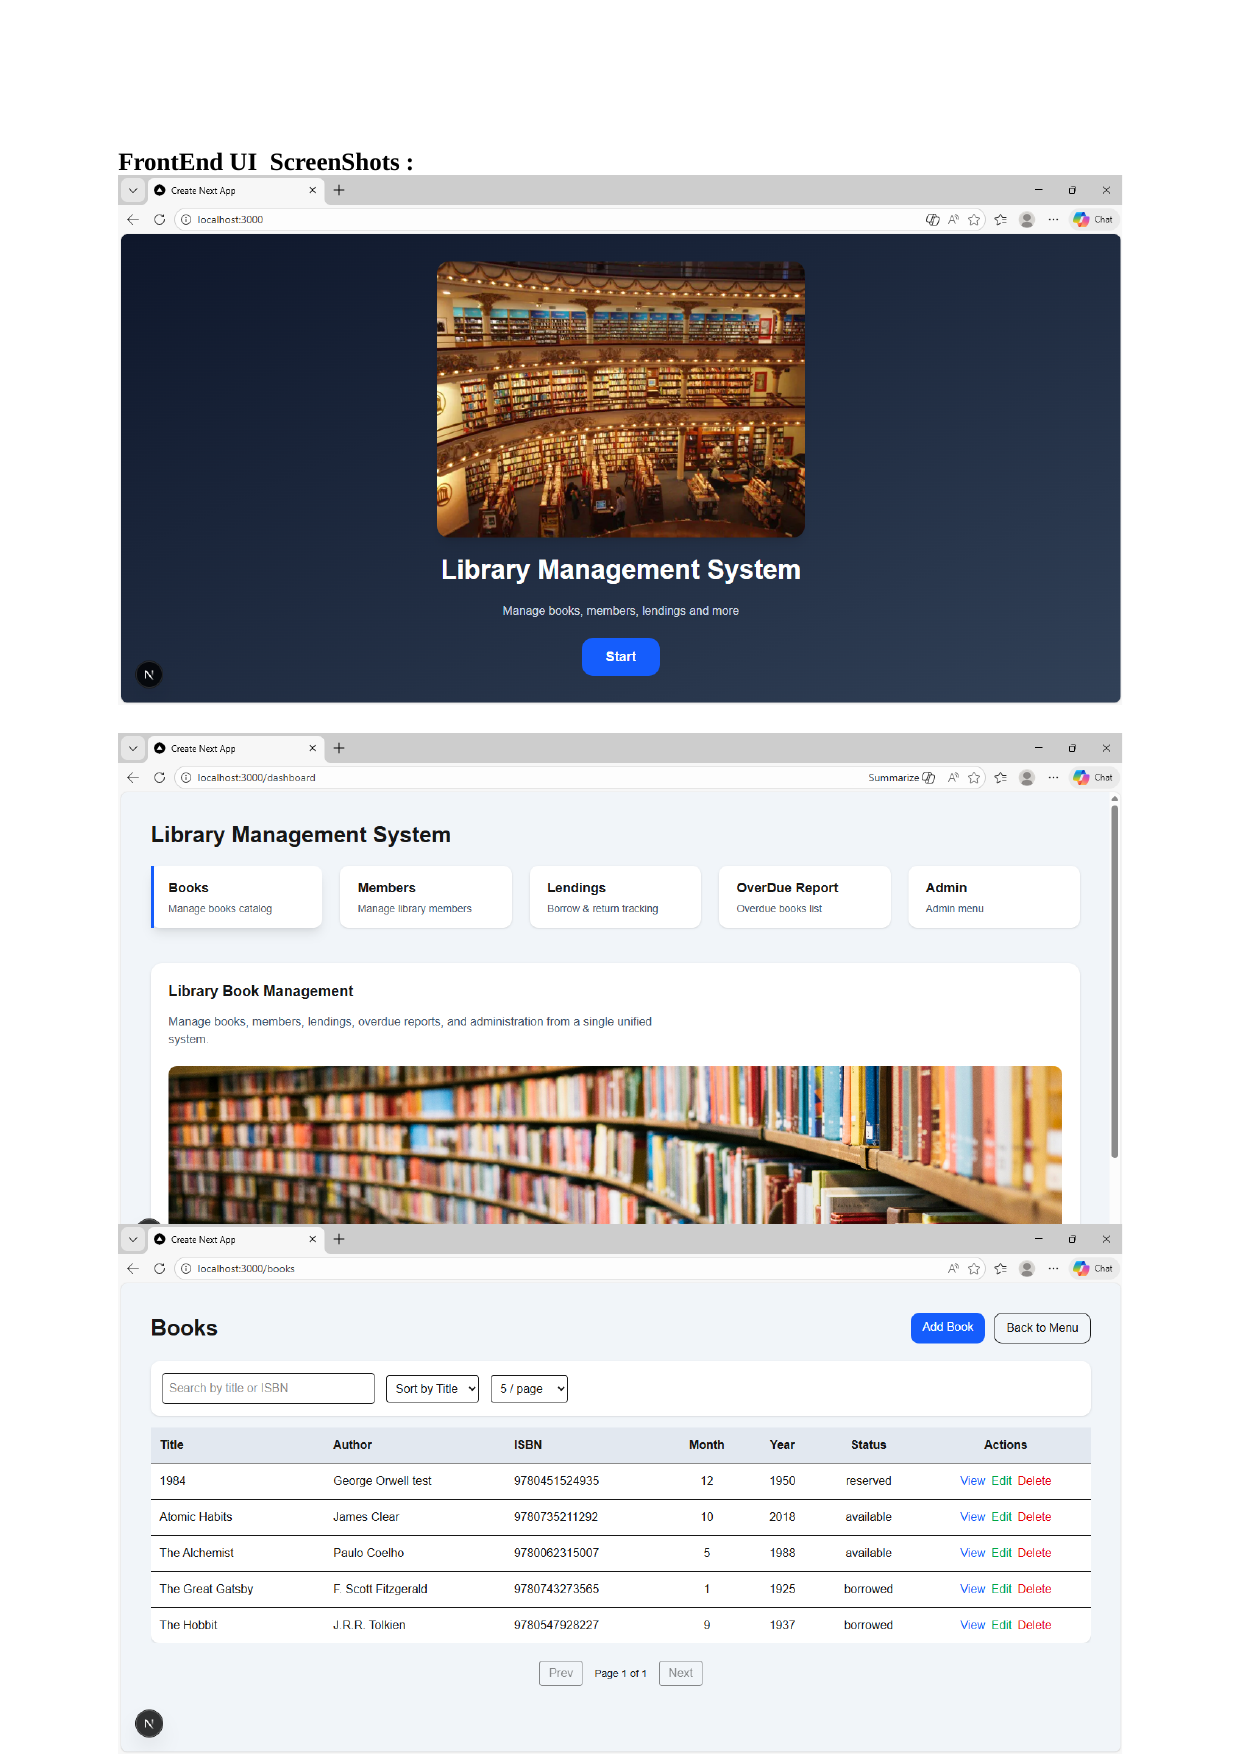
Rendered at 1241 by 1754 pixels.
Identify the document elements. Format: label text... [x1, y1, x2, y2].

text FrontEnd UI ScreenShots : [118, 147, 1122, 175]
picture [118, 175, 1123, 705]
picture [118, 733, 1123, 1754]
